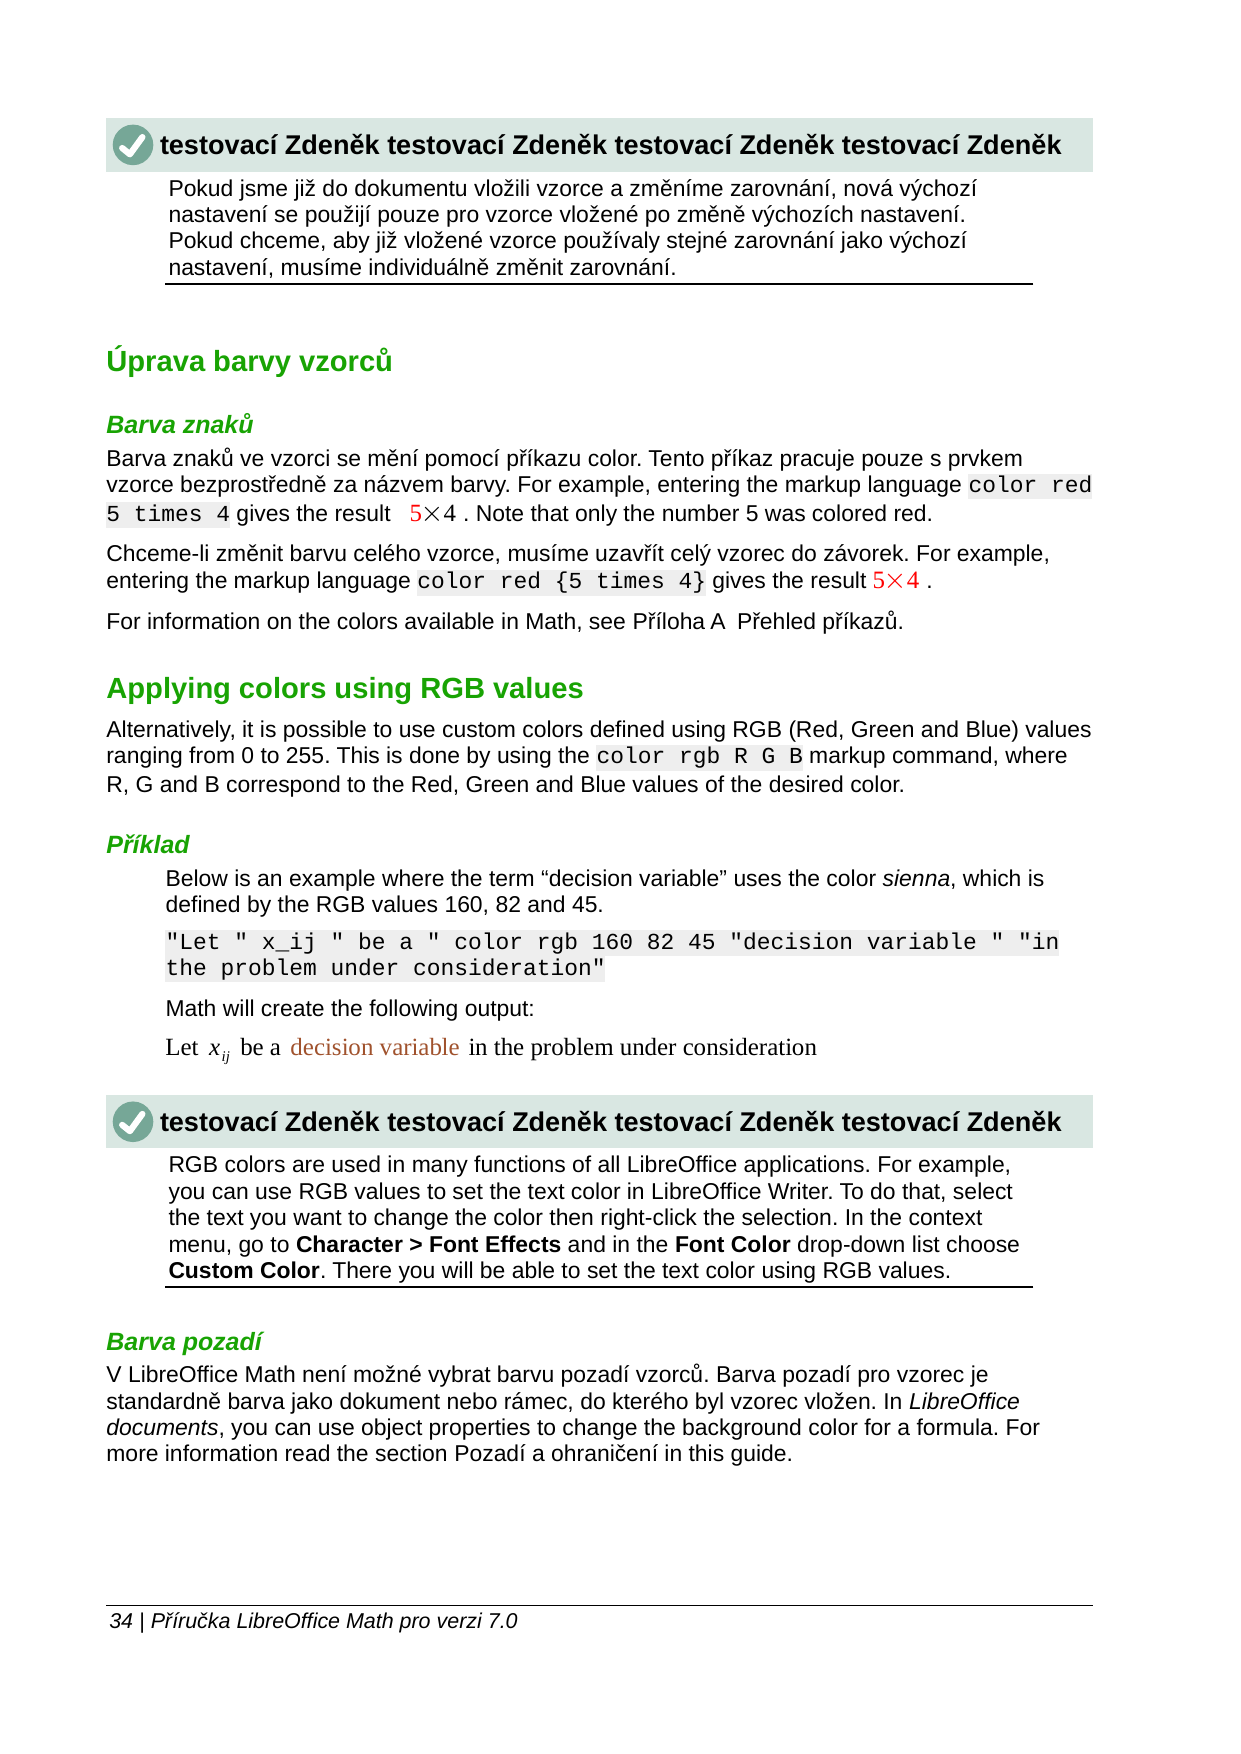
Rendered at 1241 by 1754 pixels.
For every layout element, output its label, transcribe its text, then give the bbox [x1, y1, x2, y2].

text Chceme-li změnit barvu celého vzorce, musíme uzavřít celý vzorec do závorek. For example, entering the markup language color red {5 times 4} gives the result. [106, 540, 1093, 596]
subtitle testovací Zdeněk testovací Zdeněk testovací Zdeněk testovací Zdeněk [106, 118, 1093, 172]
text V LibreOffice Math není možné vybrat barvu pozadí vzorců. Barva pozadí pro vzorec je standardně barva jako dokument nebo rámec, do kterého byl vzorec vložen. In LibreOffice documents, you can use object properties to change the background color for a formula. For more information read the section Background and borders in this guide. [106, 1361, 1093, 1467]
text Barva znaků ve vzorci se mění pomocí příkazu color. Tento příkaz pracuje pouze s prvkem vzorce bezprostředně za názvem barvy. For example, entering the markup language color red 5 times 4 gives the result . Note that only the number 5 was colored red. [106, 445, 1093, 528]
subtitle Příklad [106, 830, 1093, 859]
text Math will create the following output: [165, 994, 1093, 1021]
text Pokud jsme již do dokumentu vložili vzorce a změníme zarovnání, nová výchozí nastavení se použijí pouze pro vzorce vložené po změně výchozích nastavení. Pokud chceme, aby již vložené vzorce používaly stejné zarovnání jako výchozí nastavení, musíme individuálně změnit zarovnání. [165, 172, 1033, 283]
text Alternatively, it is possible to use custom colors defined using RGB (Red, Green and Blue) values ranging from 0 to 255. This is done by using the color rgb R G B markup command, where R, G and B correspond to the Red, Green and Blue values of the desired color. [106, 716, 1093, 797]
subtitle testovací Zdeněk testovací Zdeněk testovací Zdeněk testovací Zdeněk [106, 1095, 1093, 1148]
text For information on the colors available in Math, see Appendix A Commands Reference. [106, 608, 1093, 635]
text RGB colors are used in many functions of all LibreOffice applications. For example, you can use RGB values to set the text color in LibreOffice Writer. To do that, select the text you want to change the color then right-click the selection. In the context menu, go to Character > Font Effects and in the Font Color drop-down list choose Custom Color. There you will be able to set the text color using RGB values. [165, 1148, 1033, 1286]
subtitle Applying colors using RGB values [106, 671, 1093, 704]
subtitle Úprava barvy vzorců [106, 344, 1093, 378]
subtitle Barva znaků [106, 410, 1093, 439]
text Below is an example where the term “decision variable” uses the color sienna, which is defined by the RGB values 160, 82 and 45. [165, 865, 1093, 918]
text "Let " x_ij " be a " color rgb 160 82 45 "decision variable " "in the problem under consideration" [605, 930, 1093, 982]
subtitle Barva pozadí [106, 1327, 1093, 1355]
